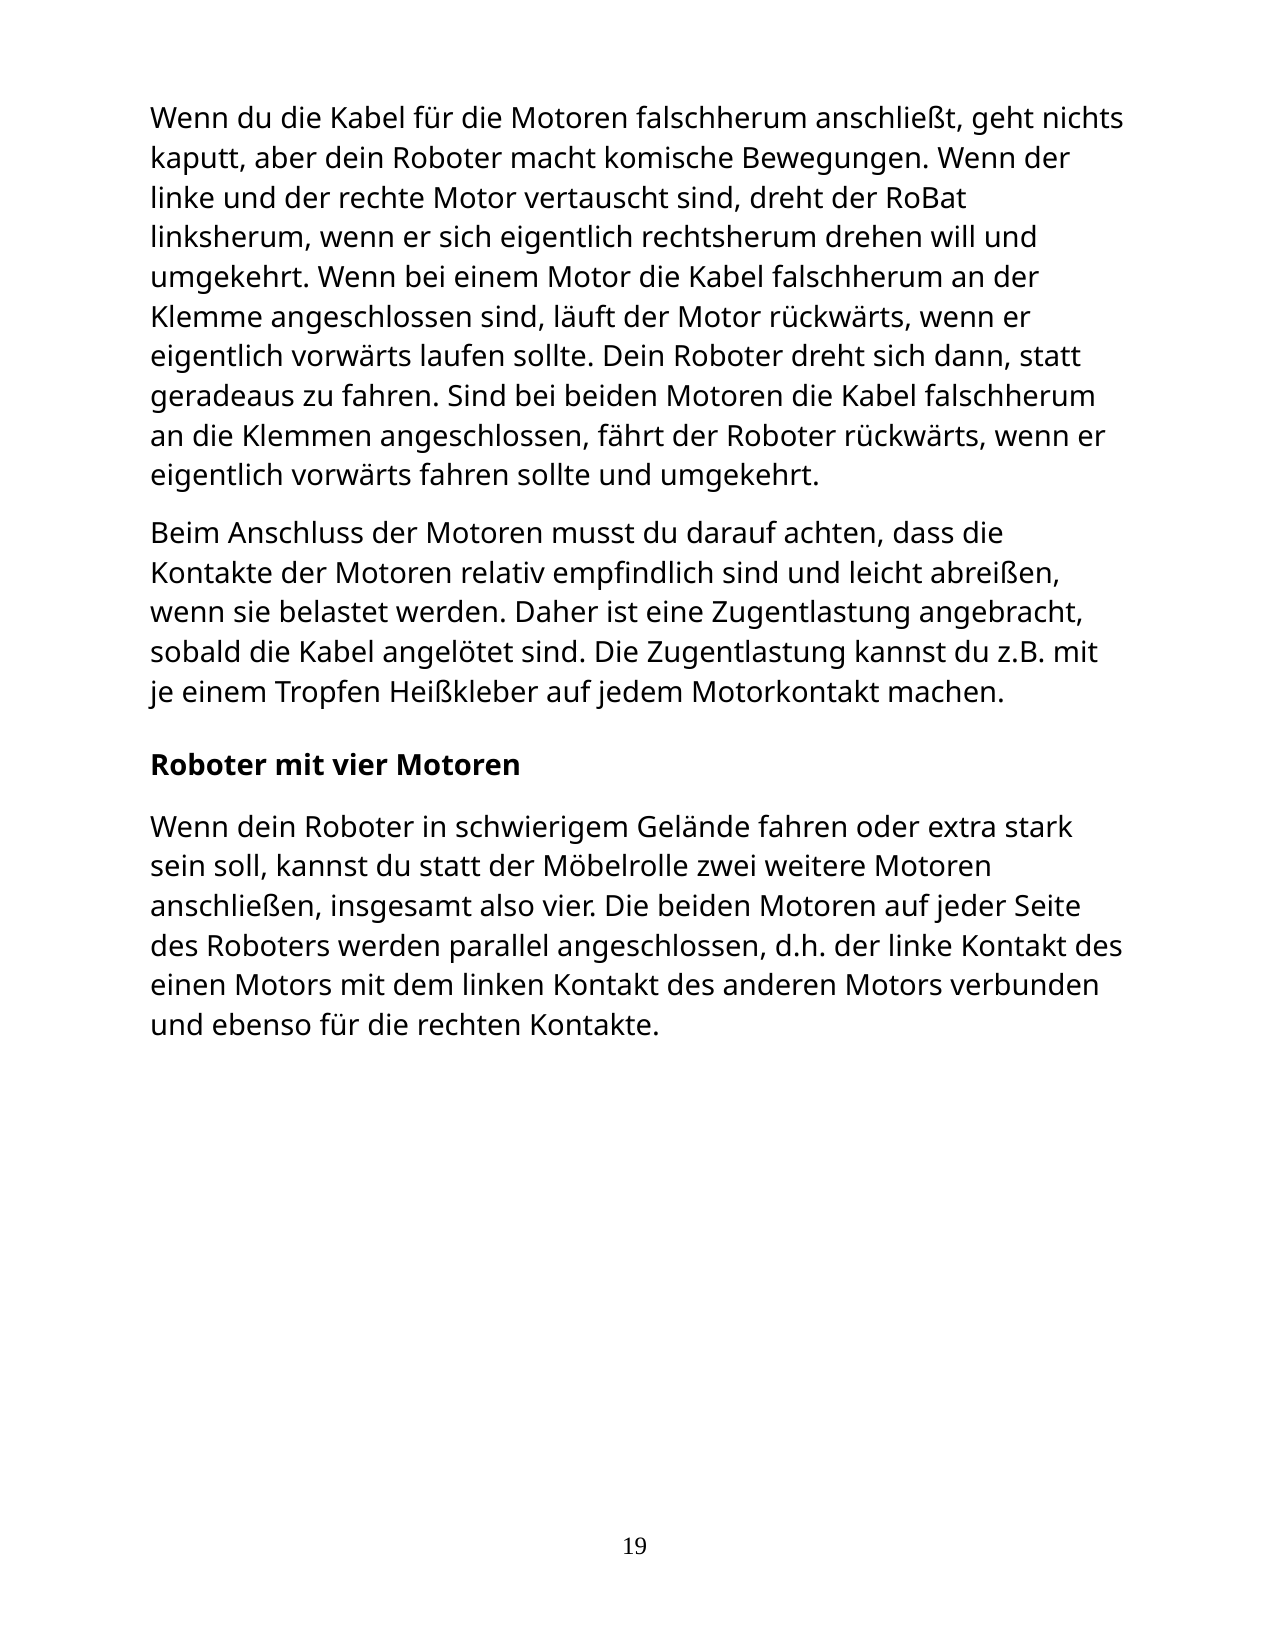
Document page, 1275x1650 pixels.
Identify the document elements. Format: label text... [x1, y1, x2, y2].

text Wenn dein Roboter in schwierigem Gelände fahren oder extra stark sein soll, kannst du statt der Möbelrolle zwei weitere Motoren anschließen, insgesamt also vier. Die beiden Motoren auf jeder Seite des Roboters werden parallel angeschlossen, d.h. der linke Kontakt des einen Motors mit dem linken Kontakt des anderen Motors verbunden und ebenso für die rechten Kontakte. [150, 806, 1125, 1044]
subtitle Roboter mit vier Motoren [150, 745, 1125, 784]
text Beim Anschluss der Motoren musst du darauf achten, dass die Kontakte der Motoren relativ empfindlich sind und leicht abreißen, wenn sie belastet werden. Daher ist eine Zugentlastung angebracht, sobald die Kabel angelötet sind. Die Zugentlastung kannst du z.B. mit je einem Tropfen Heißkleber auf jedem Motorkontakt machen. [150, 512, 1125, 711]
text Wenn du die Kabel für die Motoren falschherum anschließt, geht nichts kaputt, aber dein Roboter macht komische Bewegungen. Wenn der linke und der rechte Motor vertauscht sind, dreht der RoBat linksherum, wenn er sich eigentlich rechtsherum drehen will und umgekehrt. Wenn bei einem Motor die Kabel falschherum an der Klemme angeschlossen sind, läuft der Motor rückwärts, wenn er eigentlich vorwärts laufen sollte. Dein Roboter dreht sich dann, statt geradeaus zu fahren. Sind bei beiden Motoren die Kabel falschherum an die Klemmen angeschlossen, fährt der Roboter rückwärts, wenn er eigentlich vorwärts fahren sollte und umgekehrt. [150, 97, 1125, 494]
